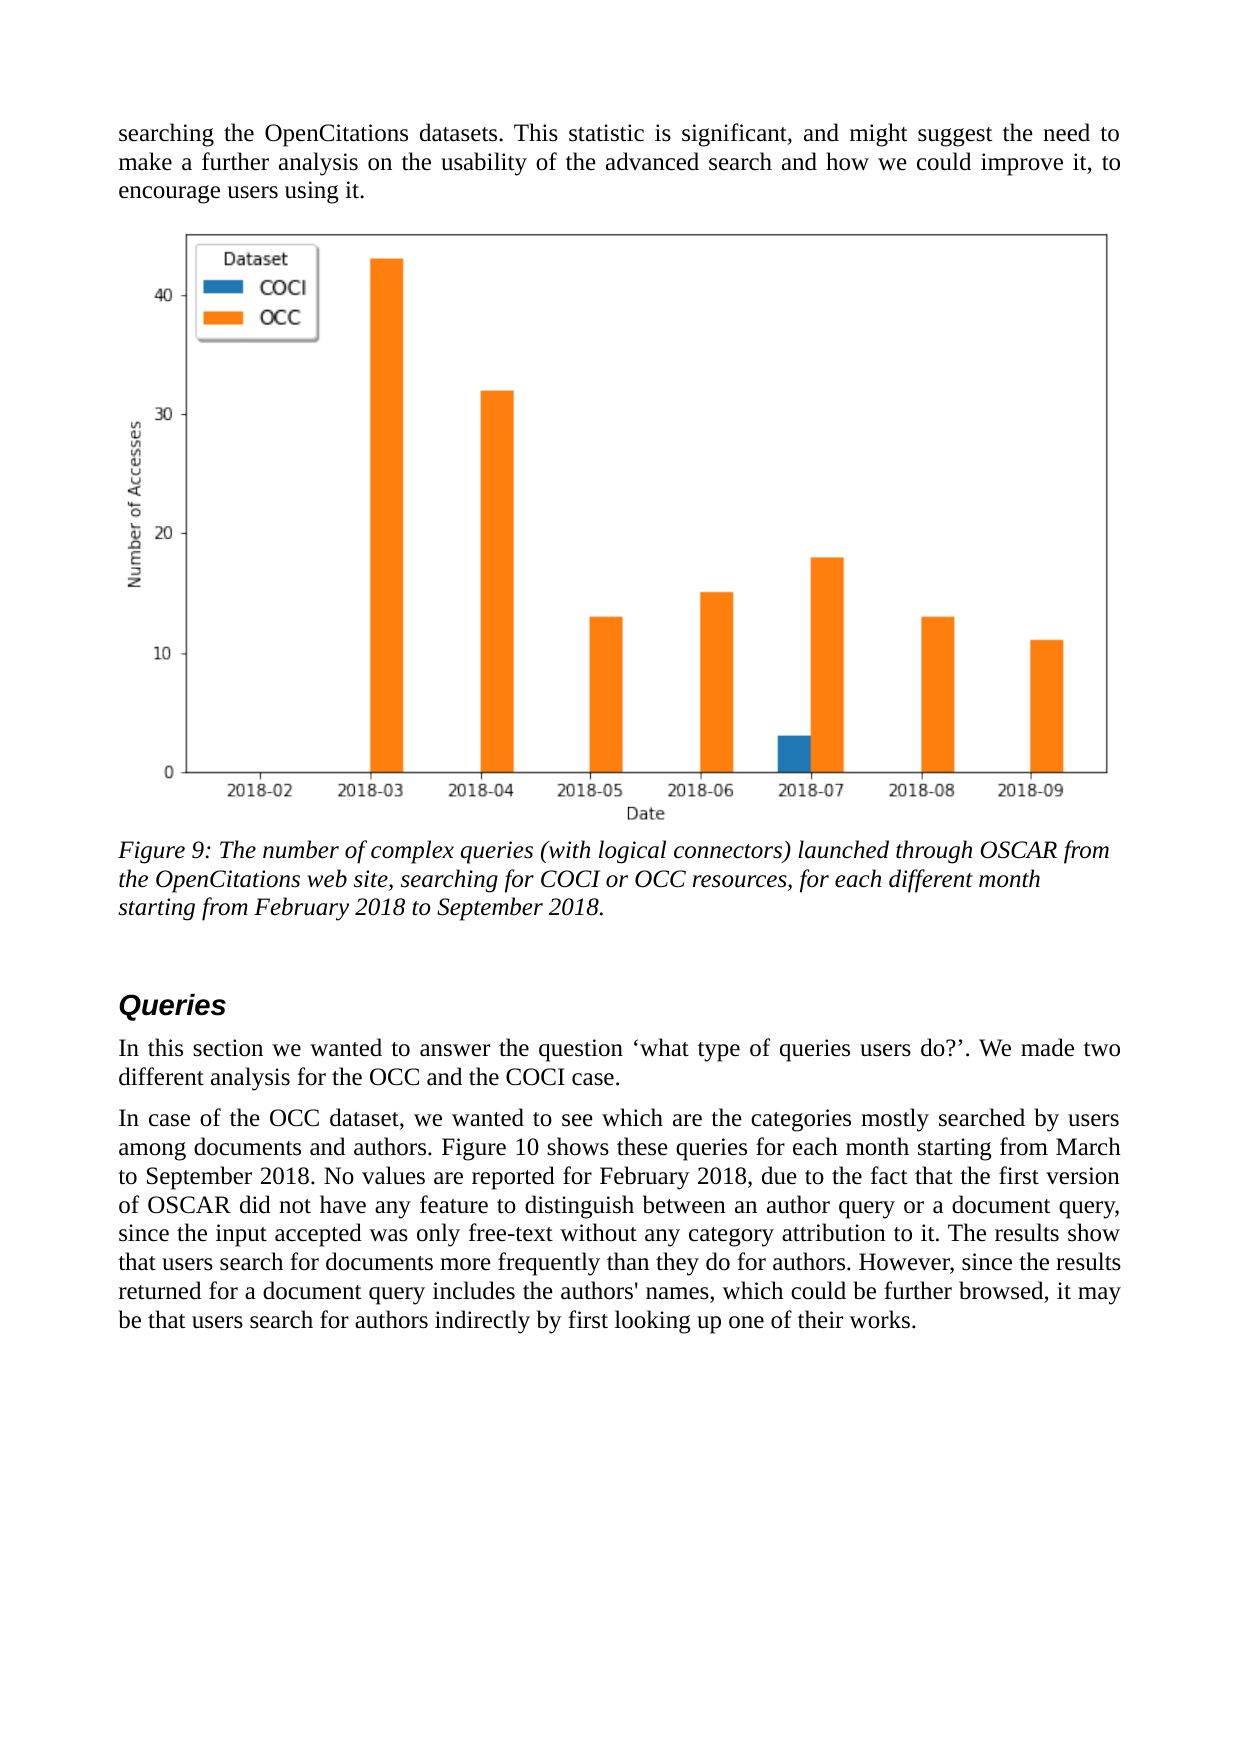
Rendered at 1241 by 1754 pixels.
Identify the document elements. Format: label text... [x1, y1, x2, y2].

text Figure 9: The number of complex queries (with logical connectors) launched through OSCAR from the OpenCitations web site, searching for COCI or OCC resources, for each different month starting from February 2018 to September 2018. [118, 835, 1122, 921]
text In case of the OCC dataset, we wanted to see which are the categories mostly searched by users among documents and authors. Figure 10 shows these queries for each month starting from March to September 2018. No values are reported for February 2018, due to the fact that the first version of OSCAR did not have any feature to distinguish between an author query or a document query, since the input accepted was only free-text without any category attribution to it. The results show that users search for documents more frequently than they do for authors. However, since the results returned for a document query includes the authors' names, which could be further browsed, it may be that users search for authors indirectly by first looking up one of their works. [118, 1103, 1122, 1333]
text searching the OpenCitations datasets. This statistic is significant, and might suggest the need to make a further analysis on the usability of the advanced search and how we could improve it, to encourage users using it. [118, 118, 1122, 204]
text In this section we wanted to answer the question ‘what type of queries users do?’. We made two different analysis for the OCC and the COCI case. [118, 1033, 1122, 1091]
picture [118, 216, 1123, 835]
subtitle Queries [118, 987, 1122, 1021]
